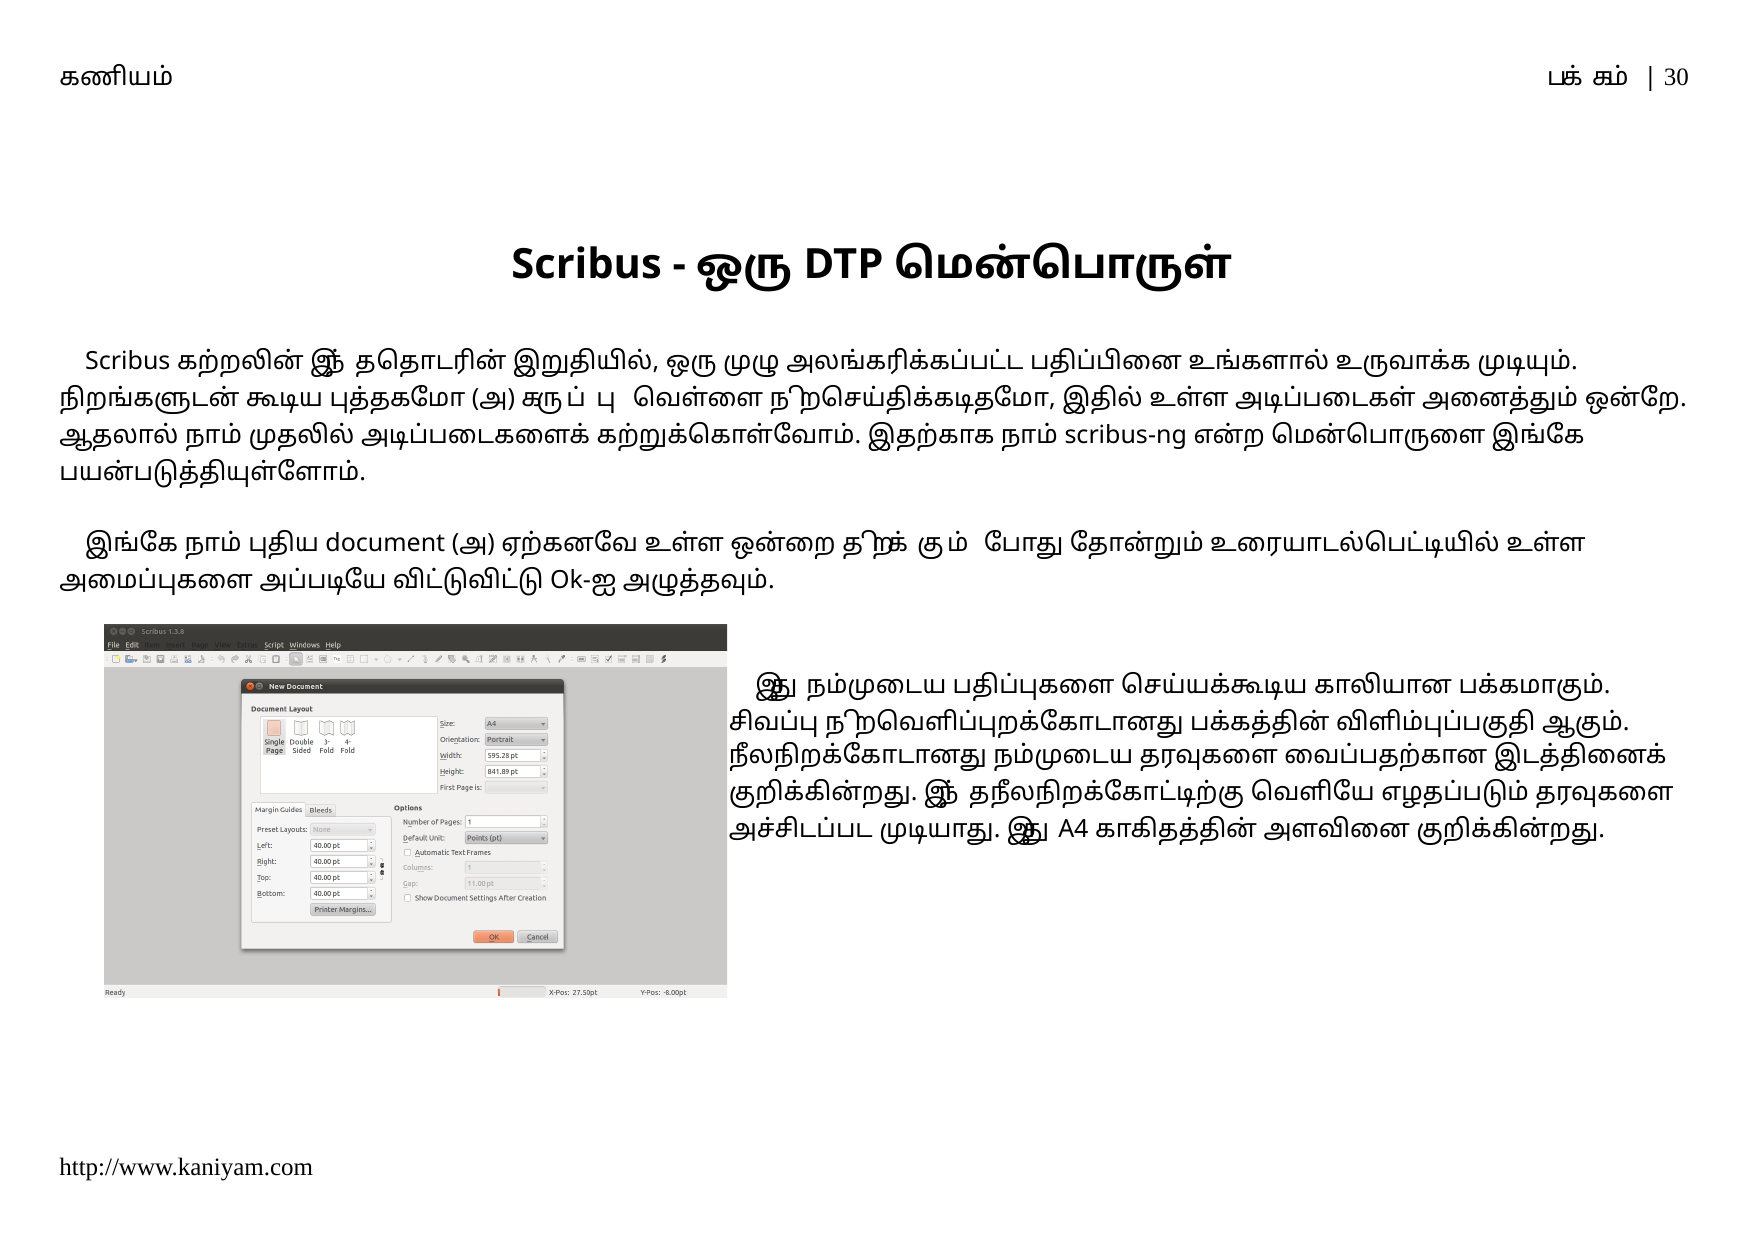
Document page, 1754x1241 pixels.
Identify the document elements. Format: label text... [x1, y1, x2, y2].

picture [104, 624, 728, 998]
text இங்கே நாம் புதிய document (அ) ஏற்கனவே உள்ள ஒன்றை திறக்கும் போது தோன்றும் உரையாடல்பெட்டியில் உள்ள அமைப்புகளை அப்படியே விட்டுவிட்டு Ok-ஐ அழுத்தவும். [59, 524, 1695, 598]
text Scribus கற்றலின் இந்த தொடரின் இறுதியில், ஒரு முழு அலங்கரிக்கப்பட்ட பதிப்பினை உங்களால் உருவாக்க முடியும். நிறங்களுடன் கூடிய புத்தகமோ (அ) கருப்பு வெள்ளை நிற செய்திக்கடிதமோ, இதில் உள்ள அடிப்படைகள் அனைத்தும் ஒன்றே. ஆதலால் நாம் முதலில் அடிப்படைகளைக் கற்றுக்கொள்வோம். இதற்காக நாம் scribus-ng என்ற மென்பொருளை இங்கே பயன்படுத்தியுள்ளோம். [59, 343, 1695, 491]
text [59, 667, 102, 847]
text இது நம்முடைய பதிப்புகளை செய்யக்கூடிய காலியான பக்கமாகும். சிவப்பு நிற வெளிப்புறக்கோடானது பக்கத்தின் விளிம்புப்பகுதி ஆகும். நீலநிறக்கோடானது நம்முடைய தரவுகளை வைப்பதற்கான இடத்தினைக் குறிக்கின்றது. இந்த நீலநிறக்கோட்டிற்கு வெளியே எழதப்படும் தரவுகளை அச்சிடப்பட முடியாது. இது A4 காகிதத்தின் அளவினை குறிக்கின்றது. [729, 667, 1695, 847]
subtitle Scribus - ஒரு DTP மென்பொருள் [59, 234, 1695, 296]
